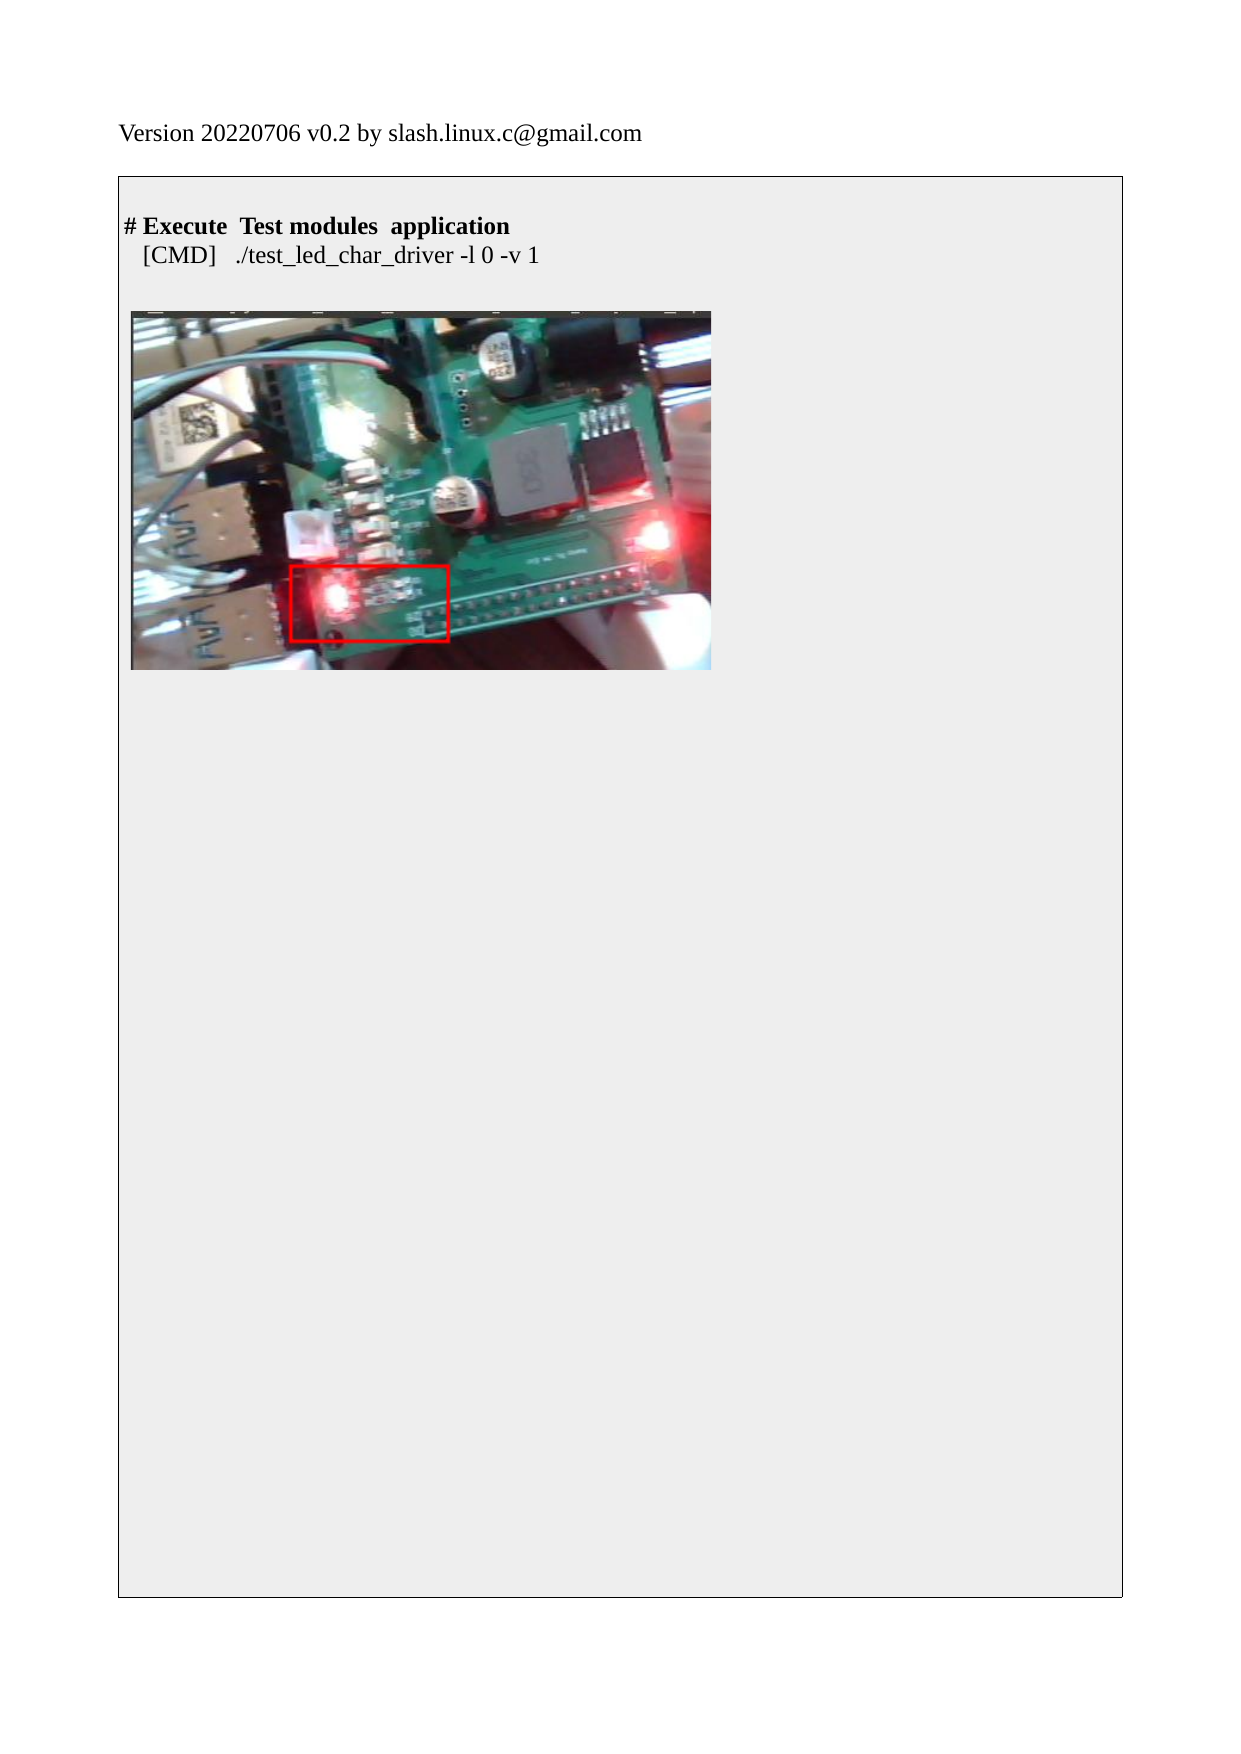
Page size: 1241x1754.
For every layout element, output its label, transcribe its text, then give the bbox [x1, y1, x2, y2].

table_cell # Execute Test modules application [CMD] ./test_led_char_driver -l 0 -v 1 [119, 177, 1122, 1597]
picture [130, 311, 712, 670]
